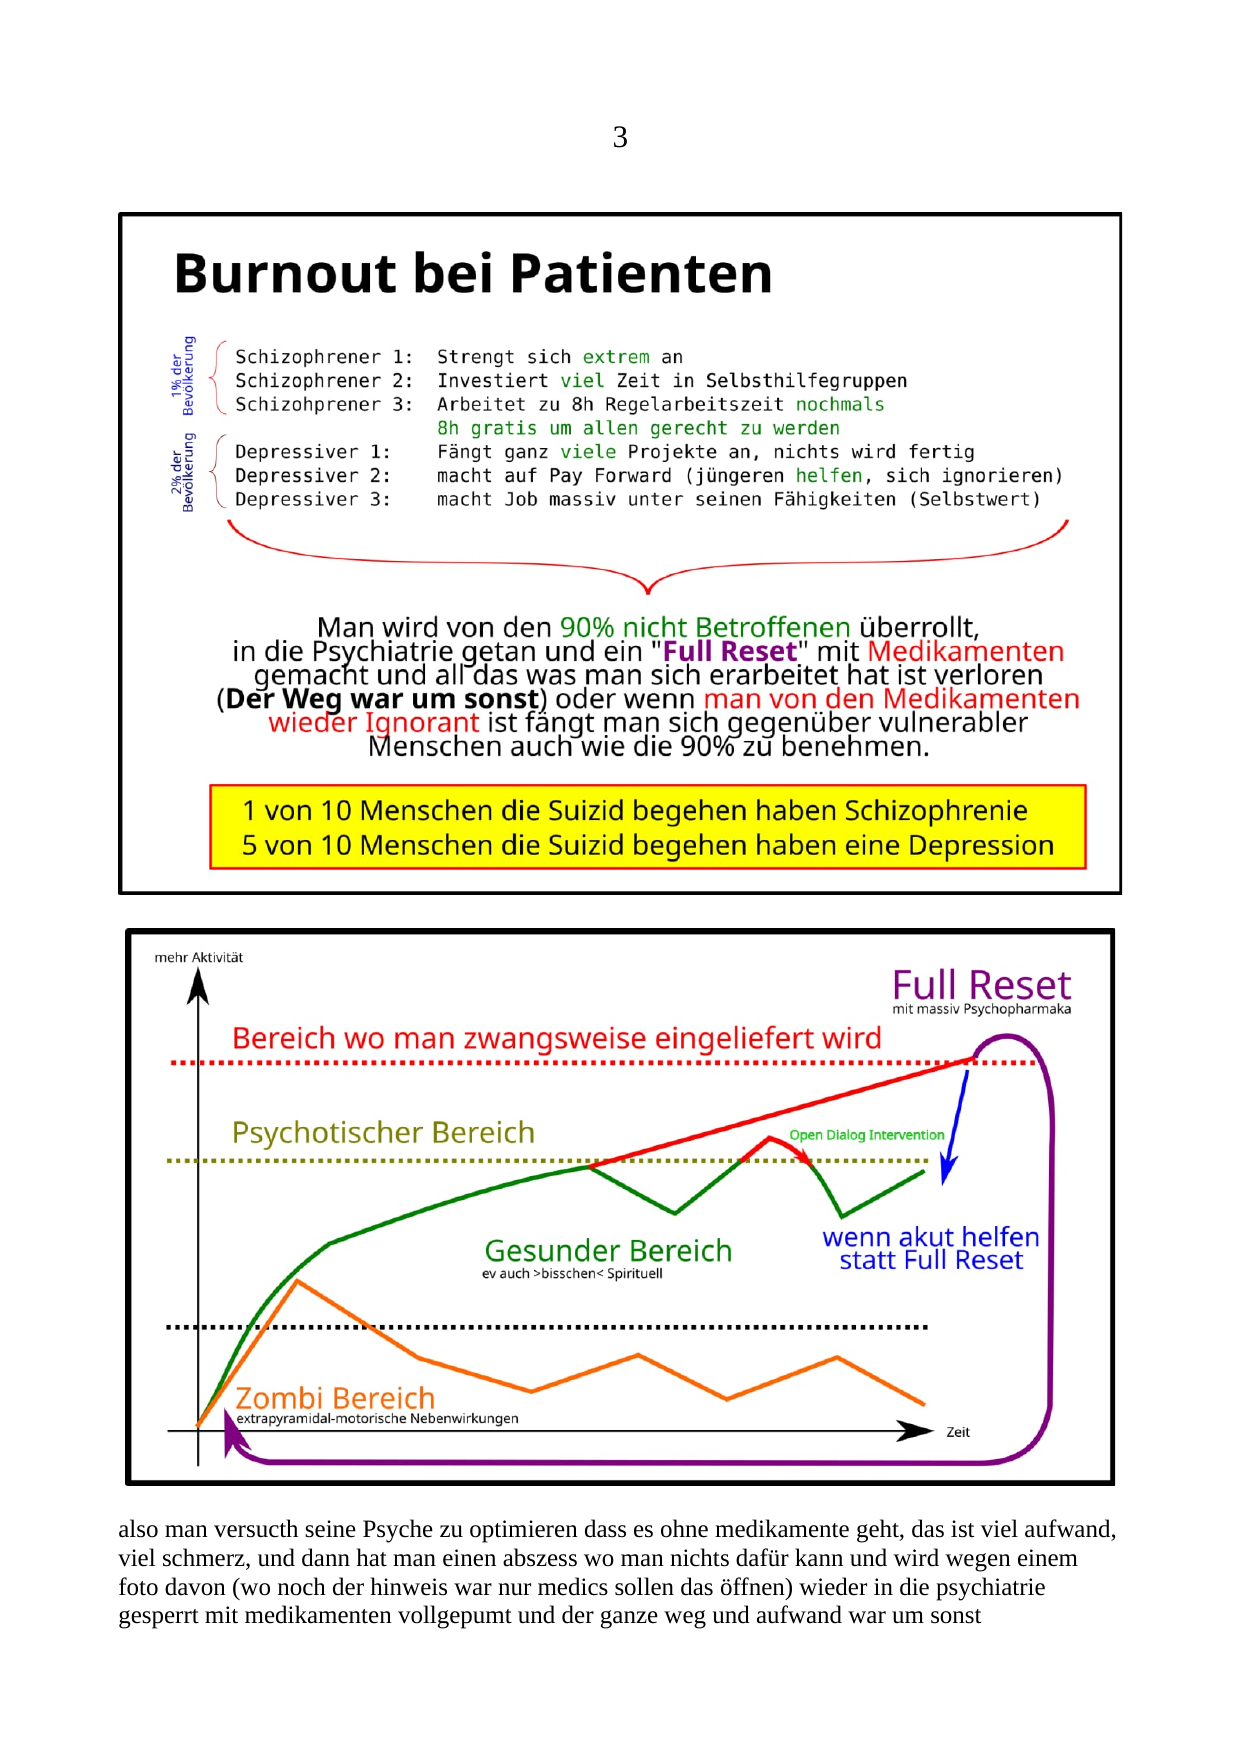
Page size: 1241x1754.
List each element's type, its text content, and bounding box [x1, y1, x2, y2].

text also man versucth seine Psyche zu optimieren dass es ohne medikamente geht, das ist viel aufwand, viel schmerz, und dann hat man einen abszess wo man nichts dafür kann und wird wegen einem foto davon (wo noch der hinweis war nur medics sollen das öffnen) wieder in die psychiatrie gesperrt mit medikamenten vollgepumt und der ganze weg und aufwand war um sonst [118, 1514, 1122, 1629]
picture [118, 212, 1123, 895]
picture [125, 928, 1116, 1486]
